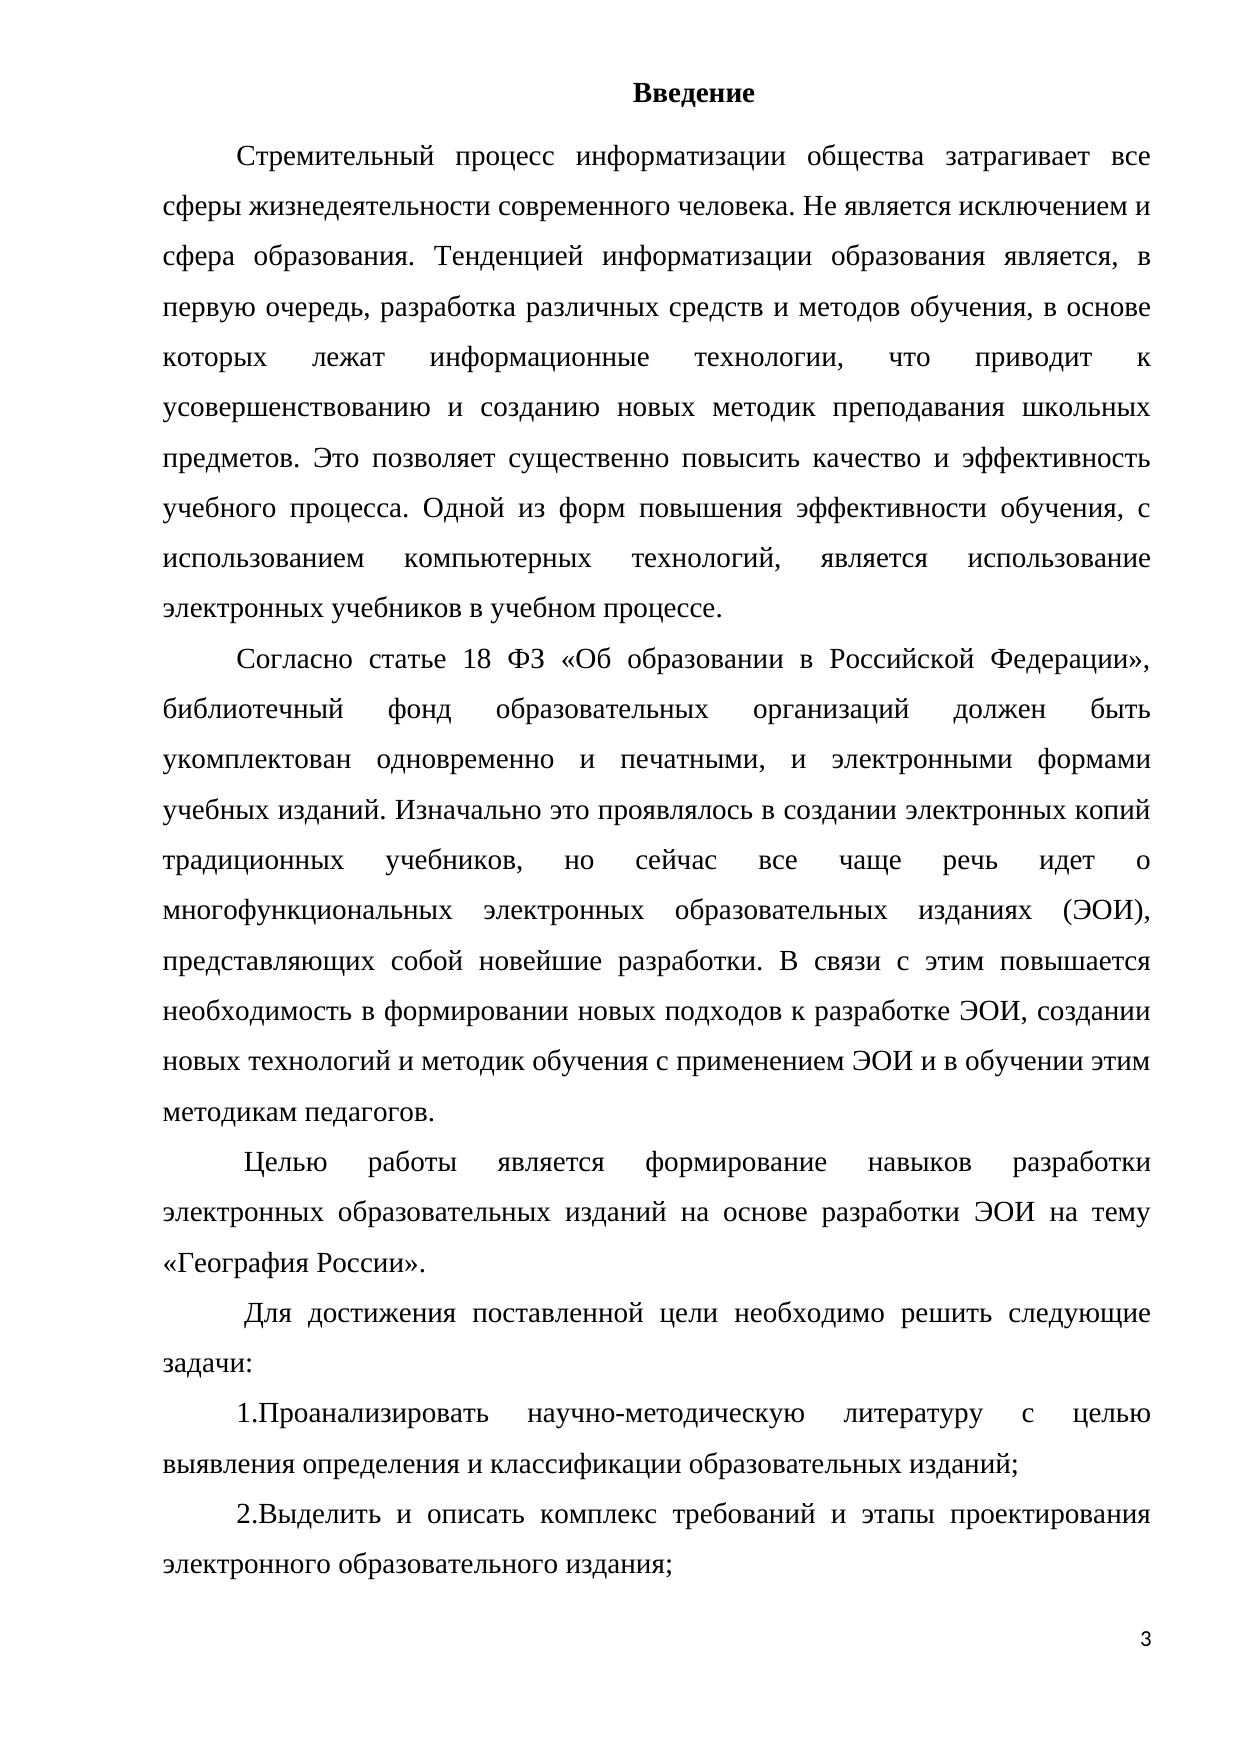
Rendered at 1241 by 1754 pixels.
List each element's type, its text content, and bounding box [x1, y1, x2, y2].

list Выделить и описать комплекс требований и этапы проектирования электронного образовательного издания; [162, 1496, 1152, 1580]
text Для достижения поставленной цели необходимо решить следующие задачи: [162, 1295, 1152, 1379]
list Проанализировать научно-методическую литературу с целью выявления определения и классификации образовательных изданий; [162, 1396, 1152, 1479]
text Стремительный процесс информатизации общества затрагивает все сферы жизнедеятельности современного человека. Не является исключением и сфера образования. Тенденцией информатизации образования является, в первую очередь, разработка различных средств и методов обучения, в основе которых лежат информационные технологии, что приводит к усовершенствованию и созданию новых методик преподавания школьных предметов. Это позволяет существенно повысить качество и эффективность учебного процесса. Одной из форм повышения эффективности обучения, с использованием компьютерных технологий, является использование электронных учебников в учебном процессе. [162, 138, 1152, 624]
text Согласно статье 18 ФЗ «Об образовании в Российской Федерации», библиотечный фонд образовательных организаций должен быть укомплектован одновременно и печатными, и электронными формами учебных изданий. Изначально это проявлялось в создании электронных копий традиционных учебников, но сейчас все чаще речь идет о многофункциональных электронных образовательных изданиях (ЭОИ), представляющих собой новейшие разработки. В связи с этим повышается необходимость в формировании новых подходов к разработке ЭОИ, создании новых технологий и методик обучения с применением ЭОИ и в обучении этим методикам педагогов. [162, 641, 1152, 1127]
text Введение [162, 75, 1152, 108]
text Целью работы является формирование навыков разработки электронных образовательных изданий на основе разработки ЭОИ на тему «География России». [162, 1144, 1152, 1278]
